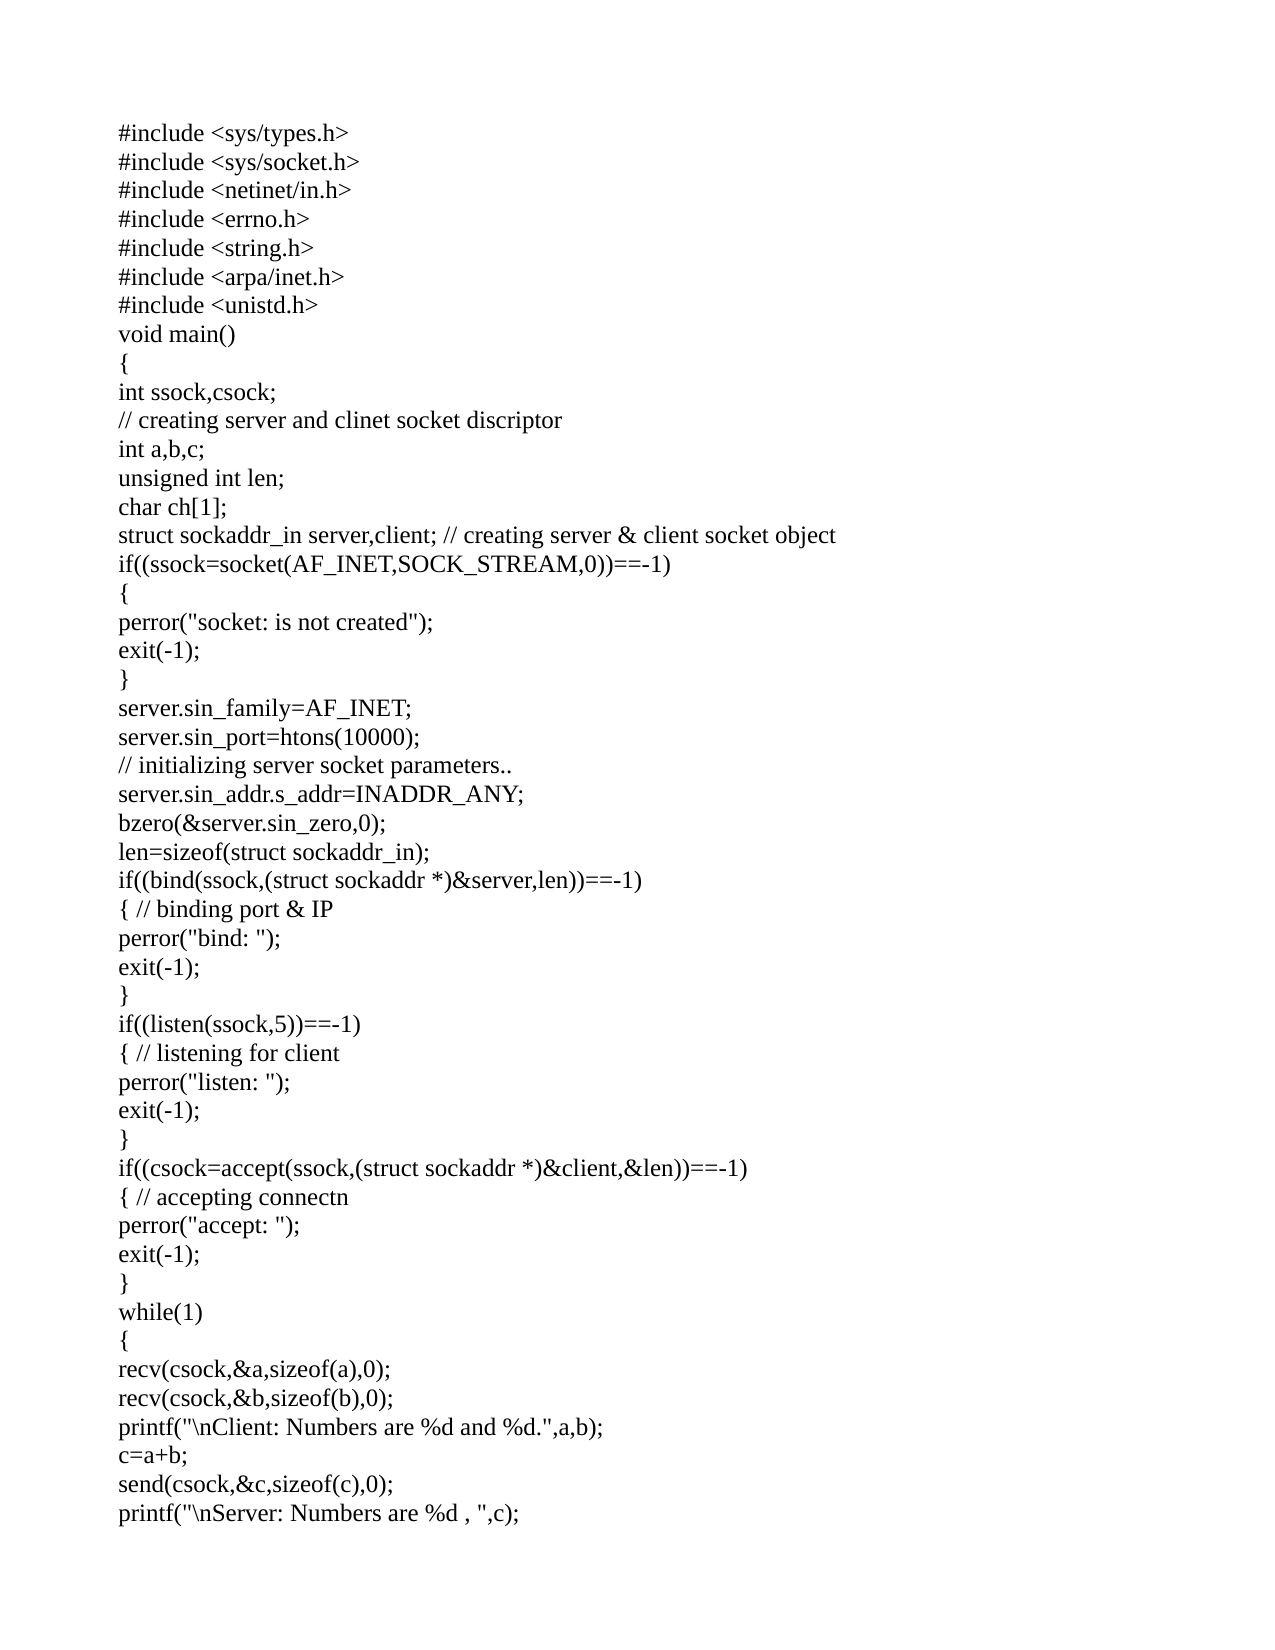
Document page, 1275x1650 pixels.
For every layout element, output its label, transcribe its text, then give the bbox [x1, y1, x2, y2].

text bzero(&server.sin_zero,0); [118, 808, 1157, 837]
text // initializing server socket parameters.. [118, 751, 1157, 779]
text struct sockaddr_in server,client; // creating server & client socket object [118, 521, 1157, 549]
text } [118, 1124, 1157, 1153]
text perror("listen: "); [118, 1067, 1157, 1096]
text #include <unistd.h> [118, 291, 1157, 319]
text { // binding port & IP [118, 894, 1157, 923]
text if((csock=accept(ssock,(struct sockaddr *)&client,&len))==-1) [118, 1153, 1157, 1182]
text { [118, 348, 1157, 377]
text perror("socket: is not created"); [118, 607, 1157, 636]
text void main() [118, 319, 1157, 348]
text while(1) [118, 1297, 1157, 1326]
text int ssock,csock; [118, 377, 1157, 406]
text { [118, 1326, 1157, 1354]
text char ch[1]; [118, 492, 1157, 521]
text { [118, 578, 1157, 607]
text perror("bind: "); [118, 923, 1157, 952]
text } [118, 664, 1157, 693]
text exit(-1); [118, 636, 1157, 664]
text recv(csock,&a,sizeof(a),0); [118, 1354, 1157, 1383]
text c=a+b; [118, 1441, 1157, 1469]
text if((listen(ssock,5))==-1) [118, 1009, 1157, 1038]
text int a,b,c; [118, 434, 1157, 463]
text send(csock,&c,sizeof(c),0); [118, 1469, 1157, 1498]
text recv(csock,&b,sizeof(b),0); [118, 1383, 1157, 1412]
text server.sin_family=AF_INET; [118, 693, 1157, 722]
text #include <string.h> [118, 233, 1157, 262]
text unsigned int len; [118, 463, 1157, 492]
text } [118, 981, 1157, 1009]
text { // accepting connectn [118, 1182, 1157, 1211]
text #include <sys/socket.h> [118, 147, 1157, 176]
text printf("\nClient: Numbers are %d and %d.",a,b); [118, 1412, 1157, 1441]
text server.sin_port=htons(10000); [118, 722, 1157, 751]
text printf("\nServer: Numbers are %d , ",c); [118, 1498, 1157, 1527]
text #include <netinet/in.h> [118, 176, 1157, 204]
text // creating server and clinet socket discriptor [118, 406, 1157, 434]
text } [118, 1268, 1157, 1297]
text exit(-1); [118, 952, 1157, 981]
text #include <arpa/inet.h> [118, 262, 1157, 291]
text #include <sys/types.h> [118, 118, 1157, 147]
text exit(-1); [118, 1239, 1157, 1268]
text exit(-1); [118, 1096, 1157, 1124]
text server.sin_addr.s_addr=INADDR_ANY; [118, 779, 1157, 808]
text #include <errno.h> [118, 204, 1157, 233]
text len=sizeof(struct sockaddr_in); [118, 837, 1157, 866]
text if((bind(ssock,(struct sockaddr *)&server,len))==-1) [118, 866, 1157, 894]
text { // listening for client [118, 1038, 1157, 1067]
text if((ssock=socket(AF_INET,SOCK_STREAM,0))==-1) [118, 549, 1157, 578]
text perror("accept: "); [118, 1211, 1157, 1239]
